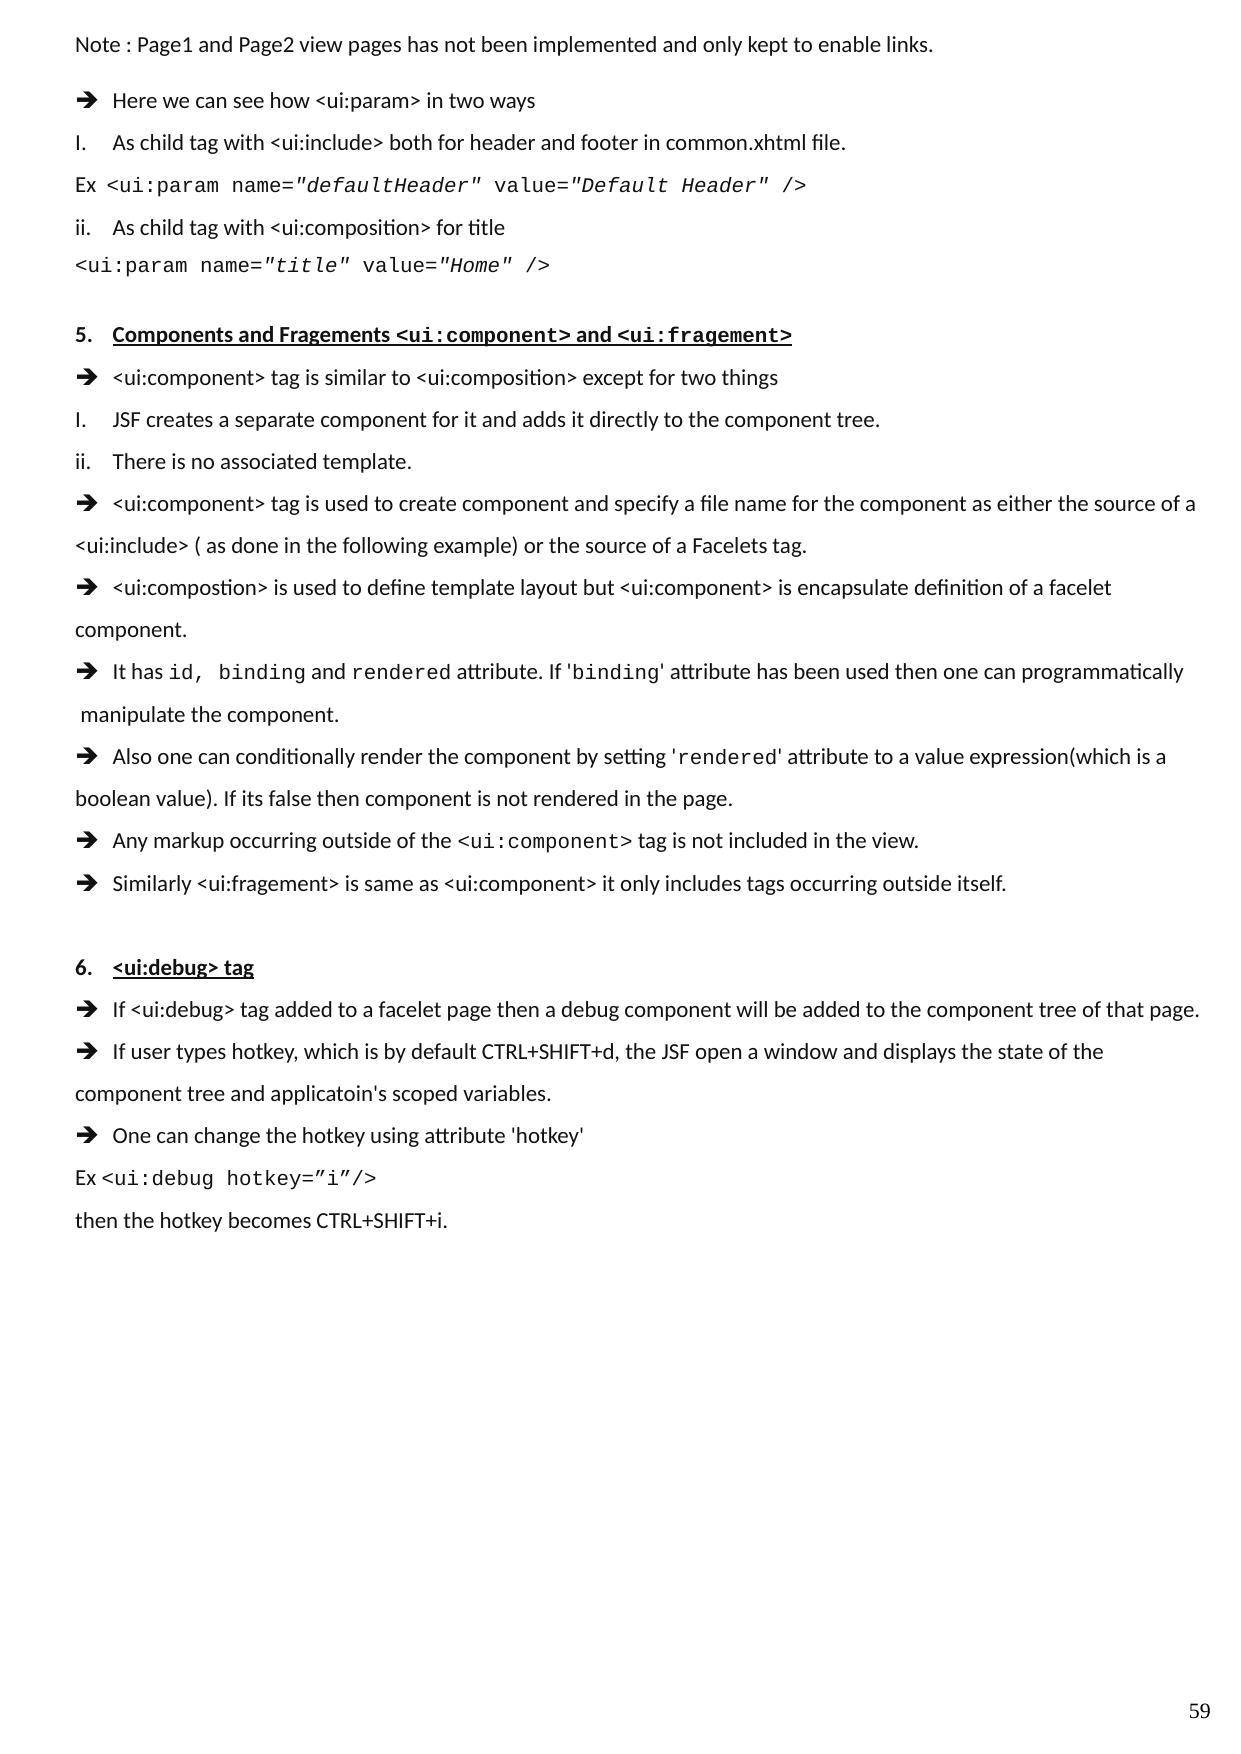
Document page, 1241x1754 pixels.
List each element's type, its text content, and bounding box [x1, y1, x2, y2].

list Any markup occurring outside of the <ui:component> tag is not included in the view. [75, 826, 1211, 855]
list Similarly <ui:fragement> is same as <ui:component> it only includes tags occurring outside itself. [75, 869, 1211, 897]
text Ex <ui:debug hotkey=”i”/> [75, 1163, 1211, 1192]
text ii. There is no associated template. [75, 447, 1211, 475]
list One can change the hotkey using attribute 'hotkey' [75, 1121, 1211, 1149]
text Note : Page1 and Page2 view pages has not been implemented and only kept to enable links. [75, 30, 1211, 58]
list Also one can conditionally render the component by setting 'rendered' attribute to a value expression(which is a boolean value). If its false then component is not rendered in the page. [75, 742, 1211, 812]
text then the hotkey becomes CTRL+SHIFT+i. [75, 1206, 1211, 1234]
list I. JSF creates a separate component for it and adds it directly to the component tree. [75, 405, 1211, 433]
list If user types hotkey, which is by default CTRL+SHIFT+d, the JSF open a window and displays the state of the component tree and applicatoin's scoped variables. [75, 1037, 1211, 1107]
list Here we can see how <ui:param> in two ways [75, 86, 1211, 114]
list manipulate the component. [75, 700, 1211, 728]
list I. As child tag with <ui:include> both for header and footer in common.xhtml file. [75, 128, 1211, 156]
text 5. Components and Fragements <ui:component> and <ui:fragement> [75, 320, 1211, 349]
text 6. <ui:debug> tag [75, 953, 1211, 981]
text <ui:param name="title" value="Home" /> [75, 255, 1211, 278]
list <ui:compostion> is used to define template layout but <ui:component> is encapsulate definition of a facelet component. [75, 573, 1211, 643]
list Ex <ui:param name="defaultHeader" value="Default Header" /> [75, 170, 1211, 198]
list <ui:component> tag is similar to <ui:composition> except for two things [75, 363, 1211, 391]
list It has id, binding and rendered attribute. If 'binding' attribute has been used then one can programmatically [75, 657, 1211, 686]
list If <ui:debug> tag added to a facelet page then a debug component will be added to the component tree of that page. [75, 995, 1211, 1023]
list <ui:component> tag is used to create component and specify a file name for the component as either the source of a <ui:include> ( as done in the following example) or the source of a Facelets tag. [75, 489, 1211, 559]
list ii. As child tag with <ui:composition> for title [75, 213, 1211, 241]
